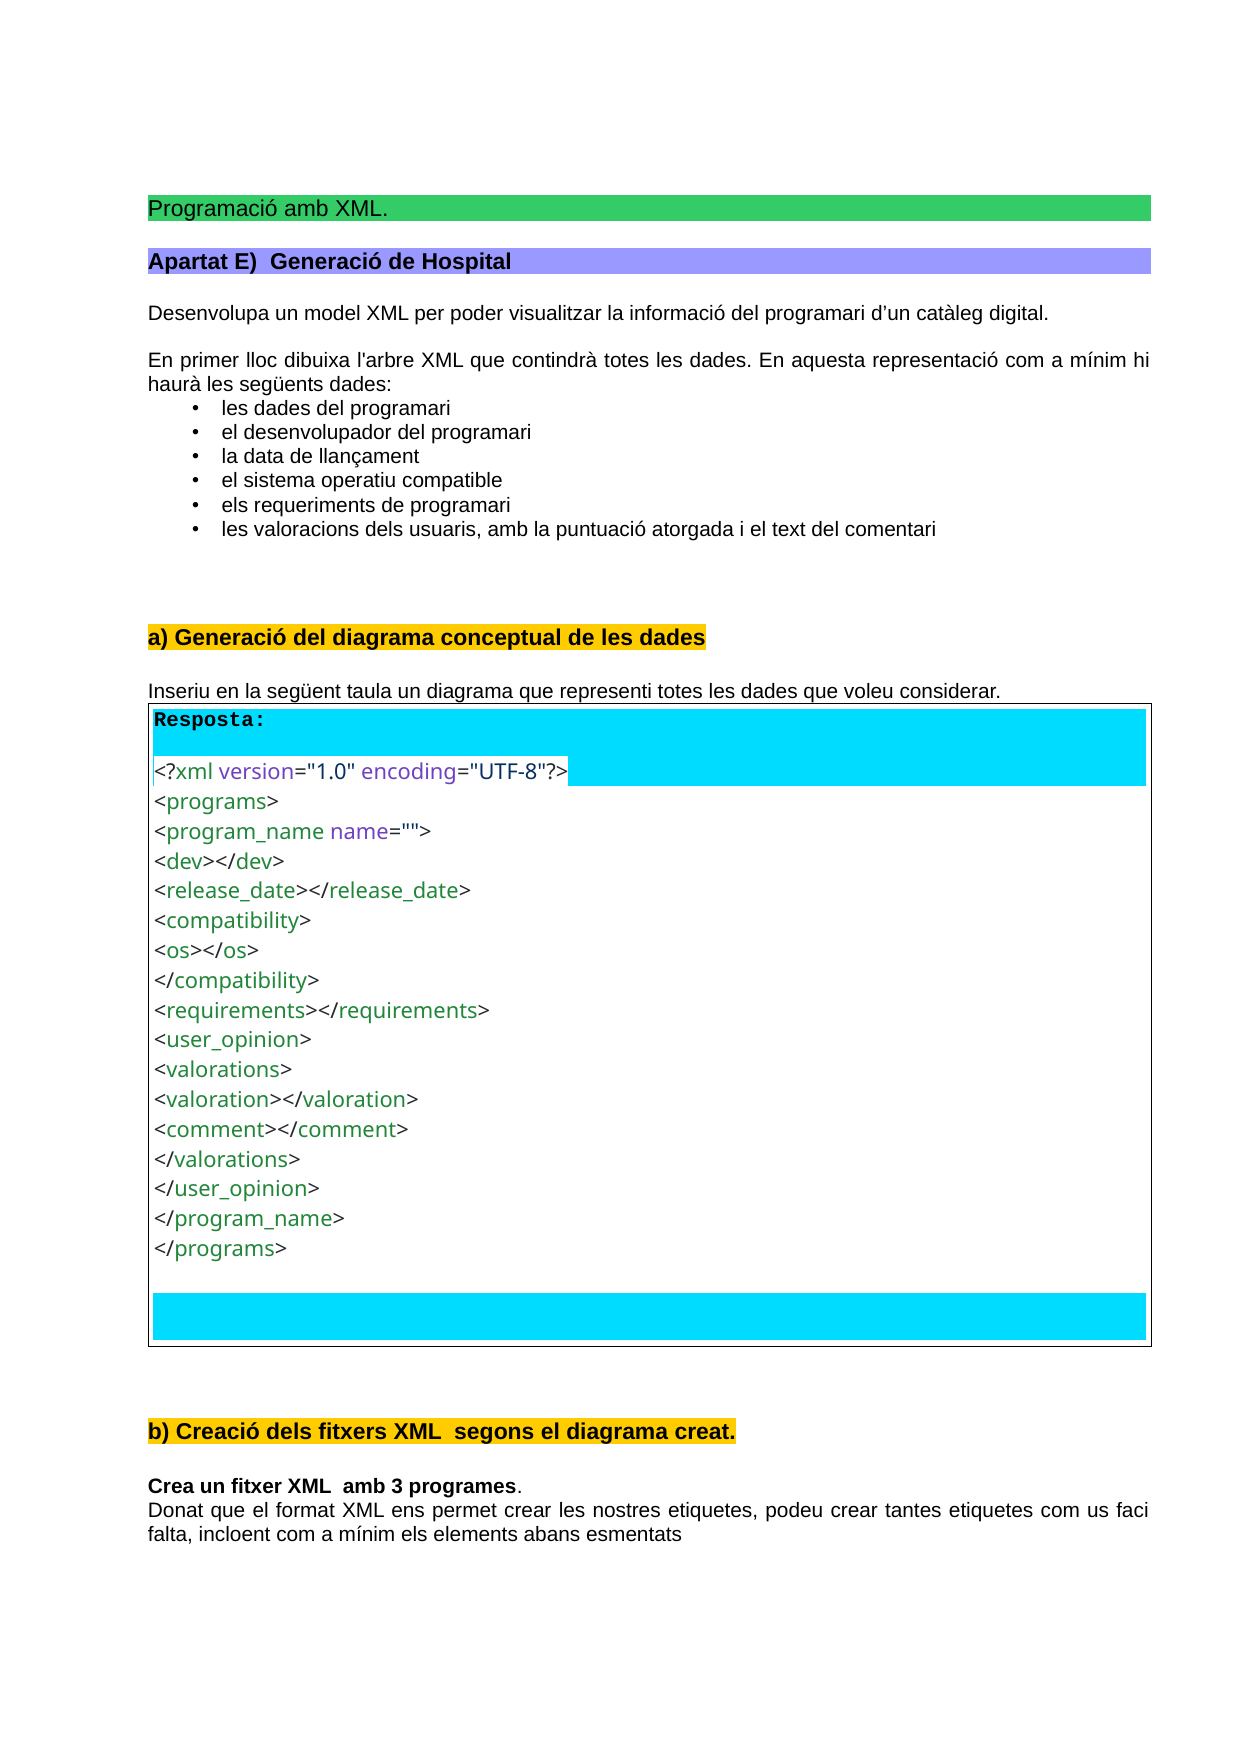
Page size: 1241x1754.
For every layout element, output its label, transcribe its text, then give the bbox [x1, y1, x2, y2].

list el desenvolupador del programari [192, 420, 1151, 444]
list les valoracions dels usuaris, amb la puntuació atorgada i el text del comentari [192, 516, 1151, 541]
text Donat que el format XML ens permet crear les nostres etiquetes, podeu crear tantes etiquetes com us faci falta, incloent com a mínim els elements abans esmentats [148, 1497, 1151, 1545]
text En primer lloc dibuixa l'arbre XML que contindrà totes les dades. En aquesta representació com a mínim hi haurà les següents dades: [148, 348, 1151, 396]
text a) Generació del diagrama conceptual de les dades [148, 623, 1151, 650]
list les dades del programari [192, 396, 1151, 420]
table_header Resposta: <?xml version="1.0" encoding="UTF-8"?> <programs> <program_name name=""> <dev></dev> <release_date></release_date> <compatibility> <os></os> </compatibility> <requirements></requirements> <user_opinion> <valorations> <valoration></valoration> <comment></comment> </valorations> </user_opinion> </program_name> </programs> [149, 704, 1151, 1346]
list la data de llançament [192, 444, 1151, 468]
text Apartat E) Generació de Hospital [148, 248, 1151, 274]
list els requeriments de programari [192, 492, 1151, 516]
text Crea un fitxer XML amb 3 programes. [148, 1473, 1151, 1497]
text Programació amb XML. [148, 195, 1151, 221]
text Desenvolupa un model XML per poder visualitzar la informació del programari d’un catàleg digital. [148, 300, 1151, 324]
list el sistema operatiu compatible [192, 468, 1151, 492]
text b) Creació dels fitxers XML segons el diagrama creat. [148, 1418, 1151, 1444]
text Inseriu en la següent taula un diagrama que representi totes les dades que voleu considerar. [148, 679, 1151, 703]
